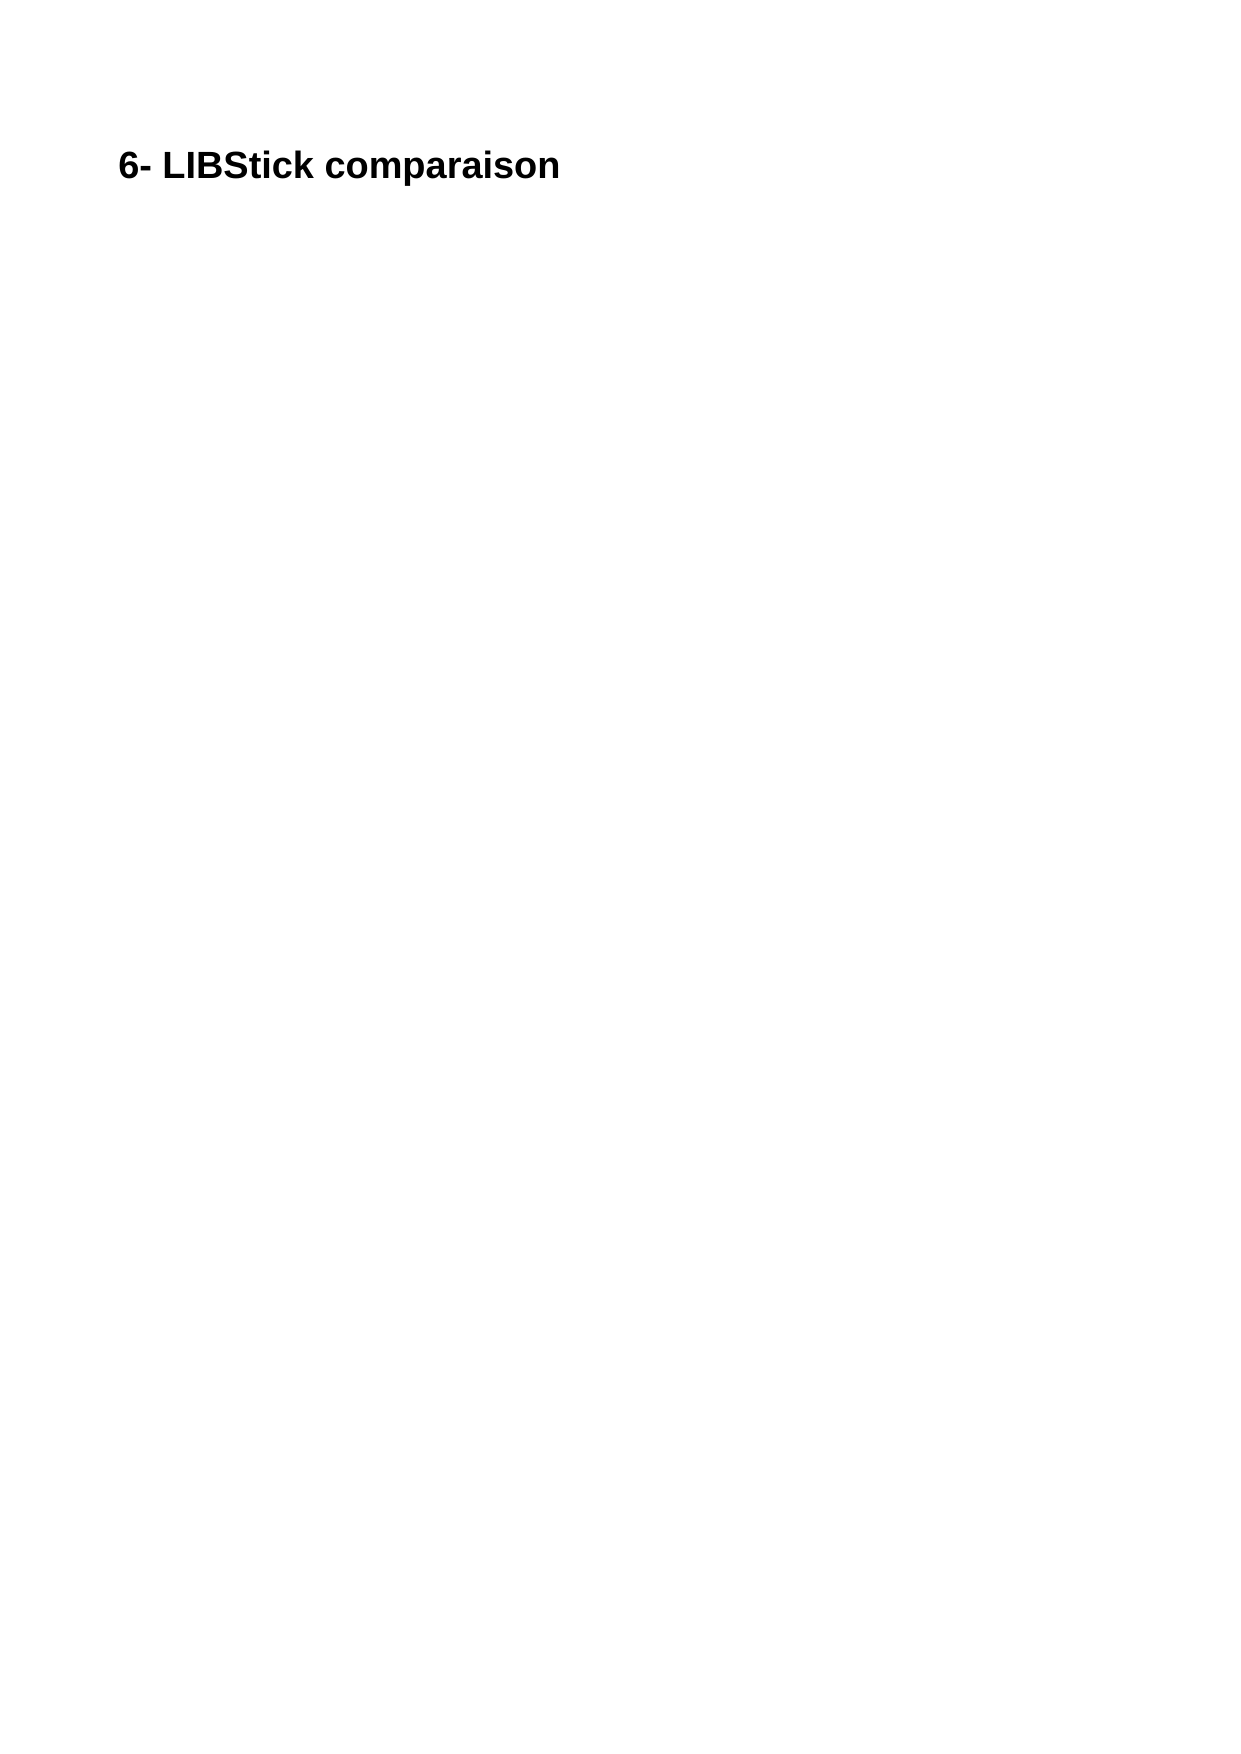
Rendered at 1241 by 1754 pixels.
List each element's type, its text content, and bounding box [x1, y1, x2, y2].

subtitle 6- LIBStick comparaison [118, 143, 1122, 187]
